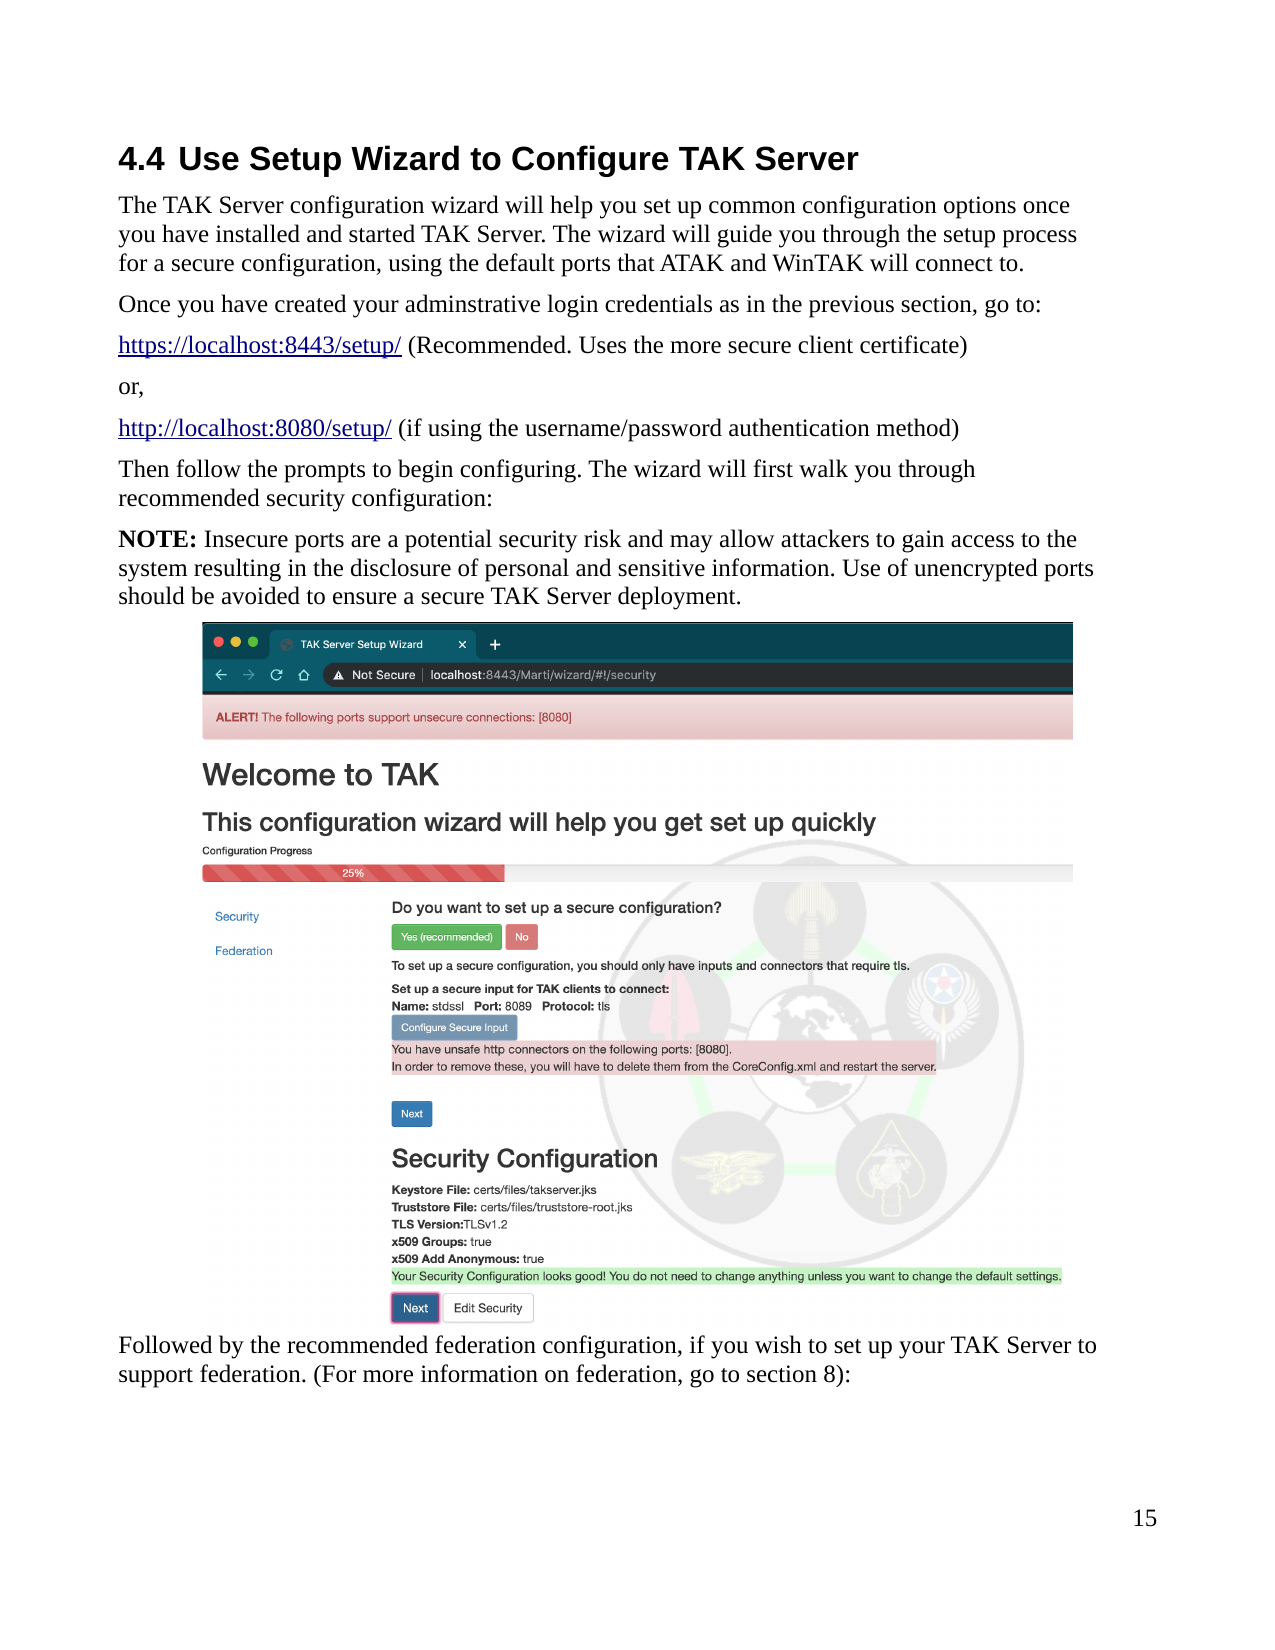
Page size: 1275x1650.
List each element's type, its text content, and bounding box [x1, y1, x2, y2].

text or, [118, 371, 1098, 400]
text NOTE: Insecure ports are a potential security risk and may allow attackers to gain access to the system resulting in the disclosure of personal and sensitive information. Use of unencrypted ports should be avoided to ensure a secure TAK Server deployment. [118, 524, 1098, 610]
text The TAK Server configuration wizard will help you set up common configuration options once you have installed and started TAK Server. The wizard will guide you through the setup process for a secure configuration, using the default ports that ATAK and WinTAK will connect to. [118, 190, 1098, 276]
text Followed by the recommended federation configuration, if you wish to set up your TAK Server to support federation. (For more information on federation, go to section 8): [118, 664, 1098, 1388]
picture [202, 622, 1073, 1331]
subtitle Use Setup Wizard to Configure TAK Server [118, 139, 1098, 178]
text Then follow the prompts to begin configuring. The wizard will first walk you through recommended security configuration: [118, 454, 1098, 511]
text https://localhost:8443/setup/ (Recommended. Uses the more secure client certificate) [118, 330, 1098, 359]
text Once you have created your adminstrative login credentials as in the previous section, go to: [118, 289, 1098, 318]
text http://localhost:8080/setup/ (if using the username/password authentication method) [118, 413, 1098, 441]
